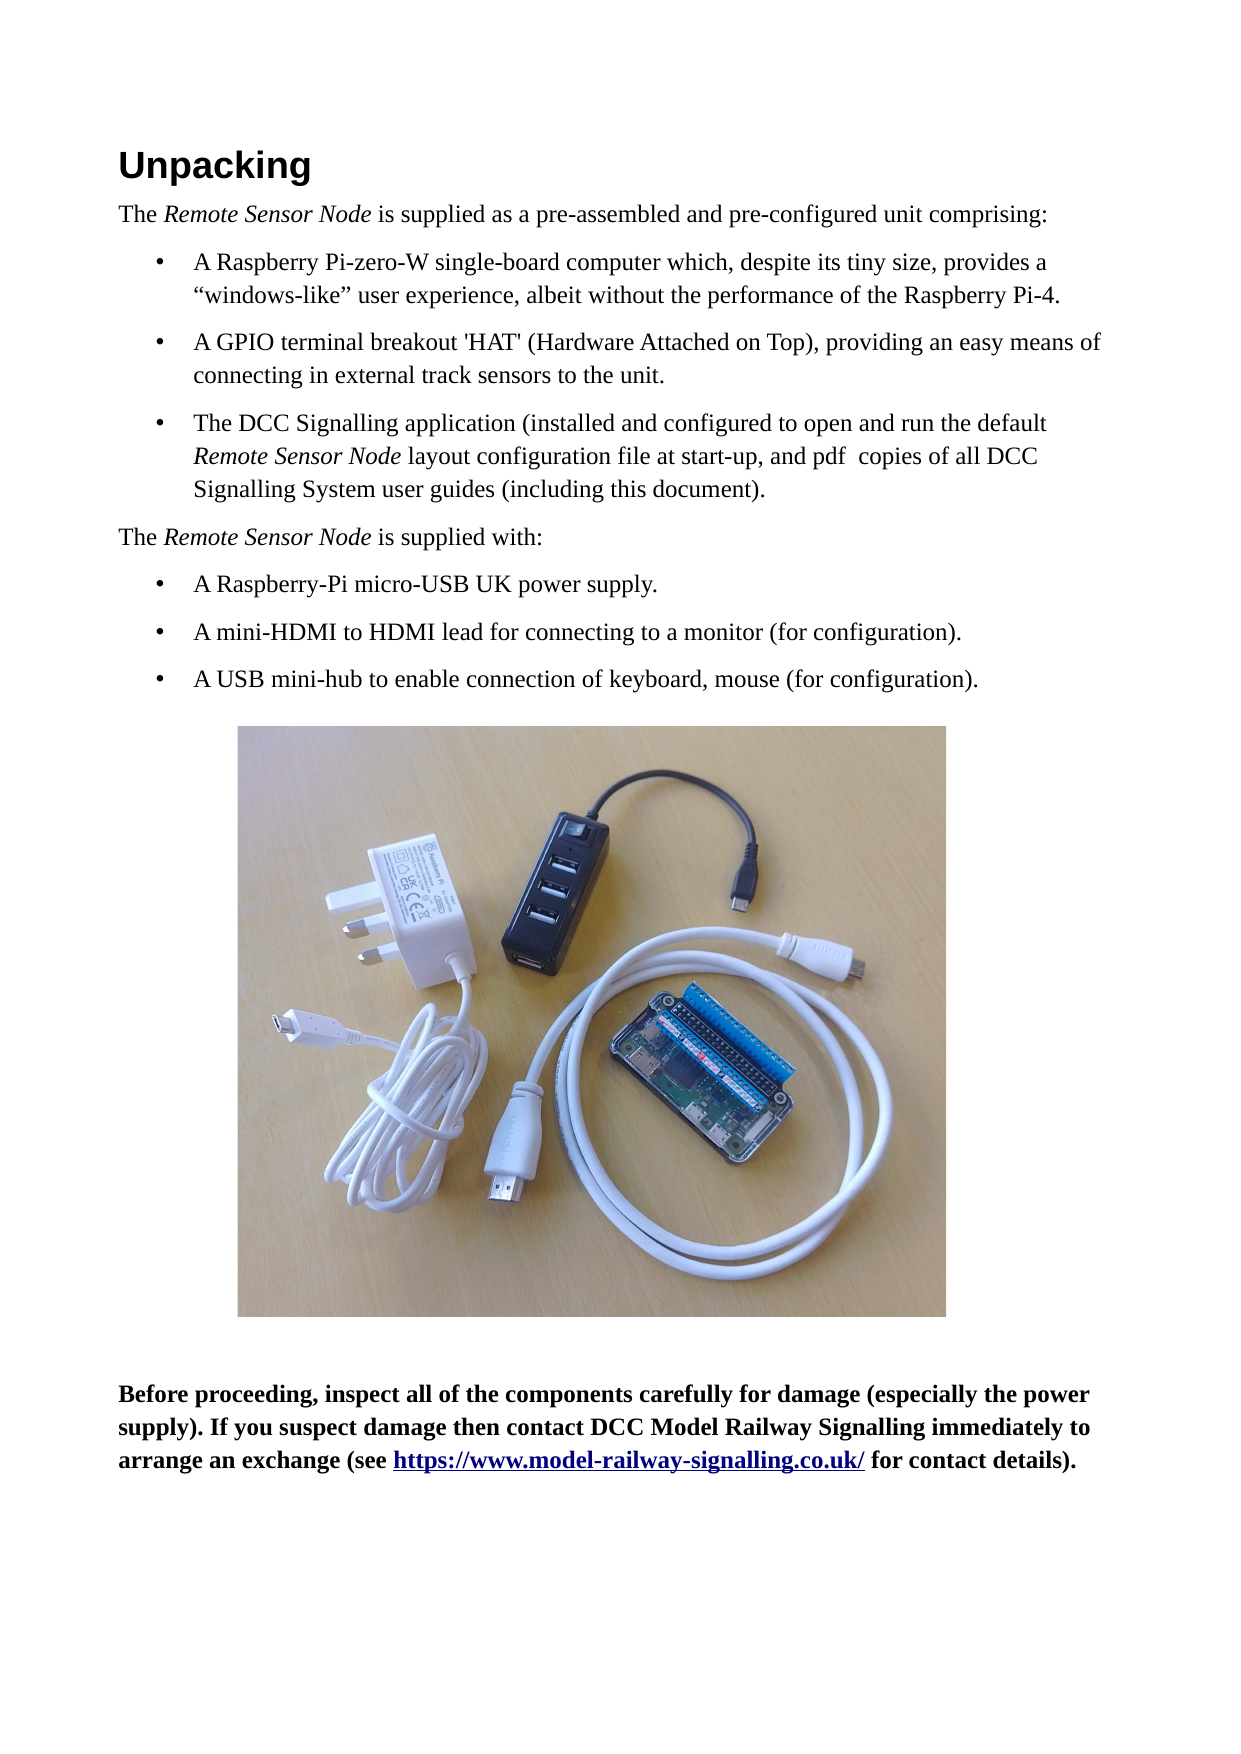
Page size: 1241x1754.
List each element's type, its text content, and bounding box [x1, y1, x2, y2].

text Before proceeding, inspect all of the components carefully for damage (especially the power supply). If you suspect damage then contact DCC Model Railway Signalling immediately to arrange an exchange (see https://www.model-railway-signalling.co.uk/ for contact details). [118, 1379, 1122, 1473]
subtitle Unpacking [118, 143, 1122, 187]
list The DCC Signalling application (installed and configured to open and run the default Remote Sensor Node layout configuration file at start-up, and pdf copies of all DCC Signalling System user guides (including this document). [156, 408, 1122, 503]
list A USB mini-hub to enable connection of keyboard, mouse (for configuration). [156, 664, 1122, 693]
list A GPIO terminal breakout 'HAT' (Hardware Attached on Top), providing an easy means of connecting in external track sensors to the unit. [156, 327, 1122, 389]
list A Raspberry-Pi micro-USB UK power supply. [156, 569, 1122, 598]
list A Raspberry Pi-zero-W single-board computer which, despite its tiny size, provides a “windows-like” user experience, albeit without the performance of the Raspberry Pi-4. [156, 247, 1122, 309]
list A mini-HDMI to HDMI lead for connecting to a monitor (for configuration). [156, 617, 1122, 646]
text The Remote Sensor Node is supplied with: [118, 522, 1122, 551]
picture [237, 726, 947, 1317]
text The Remote Sensor Node is supplied as a pre-assembled and pre-configured unit comprising: [118, 199, 1122, 228]
